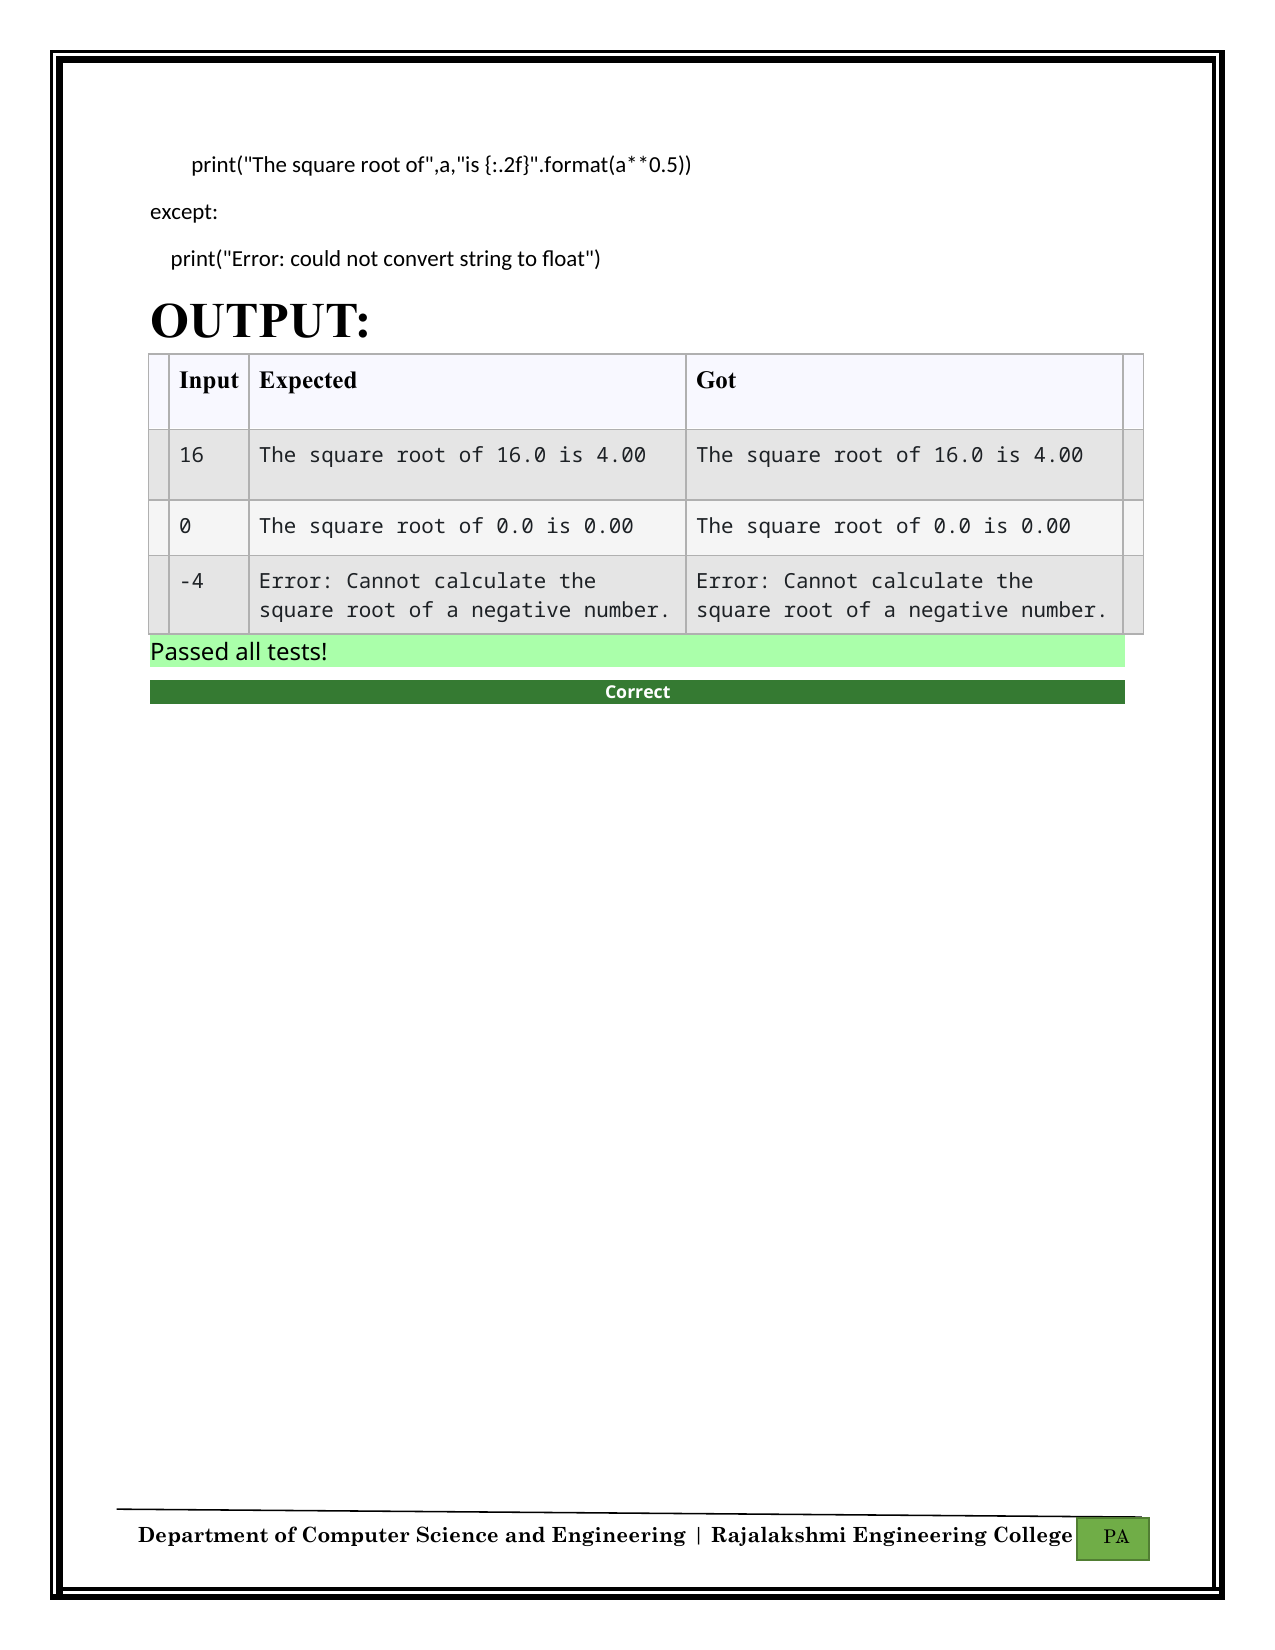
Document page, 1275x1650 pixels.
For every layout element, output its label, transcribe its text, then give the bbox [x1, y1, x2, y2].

table_header [1124, 355, 1143, 428]
table_cell [1124, 556, 1143, 633]
table_cell 16 [170, 430, 248, 499]
table_cell [149, 430, 168, 499]
table_header Got [687, 355, 1122, 428]
table_cell -4 [170, 556, 248, 633]
subtitle OUTPUT: [150, 291, 1125, 348]
table_cell The square root of 16.0 is 4.00 [687, 430, 1122, 499]
table_header Input [170, 355, 248, 428]
text print("Error: could not convert string to float") [150, 244, 1125, 272]
table_cell The square root of 0.0 is 0.00 [687, 501, 1122, 555]
table_cell The square root of 0.0 is 0.00 [250, 501, 685, 555]
table_cell 0 [170, 501, 248, 555]
text Correct [150, 680, 1125, 704]
table_header Expected [250, 355, 685, 428]
text except: [150, 197, 1125, 225]
table_cell Error: Cannot calculate the square root of a negative number. [250, 556, 685, 633]
table_cell The square root of 16.0 is 4.00 [250, 430, 685, 499]
table_cell [1124, 501, 1143, 555]
text Passed all tests! [150, 635, 1125, 667]
table_cell [149, 501, 168, 555]
table_cell [1124, 430, 1143, 499]
table_header [149, 355, 168, 428]
text print("The square root of",a,"is {:.2f}".format(a**0.5)) [150, 150, 1125, 178]
table_cell [149, 556, 168, 633]
table_cell Error: Cannot calculate the square root of a negative number. [687, 556, 1122, 633]
